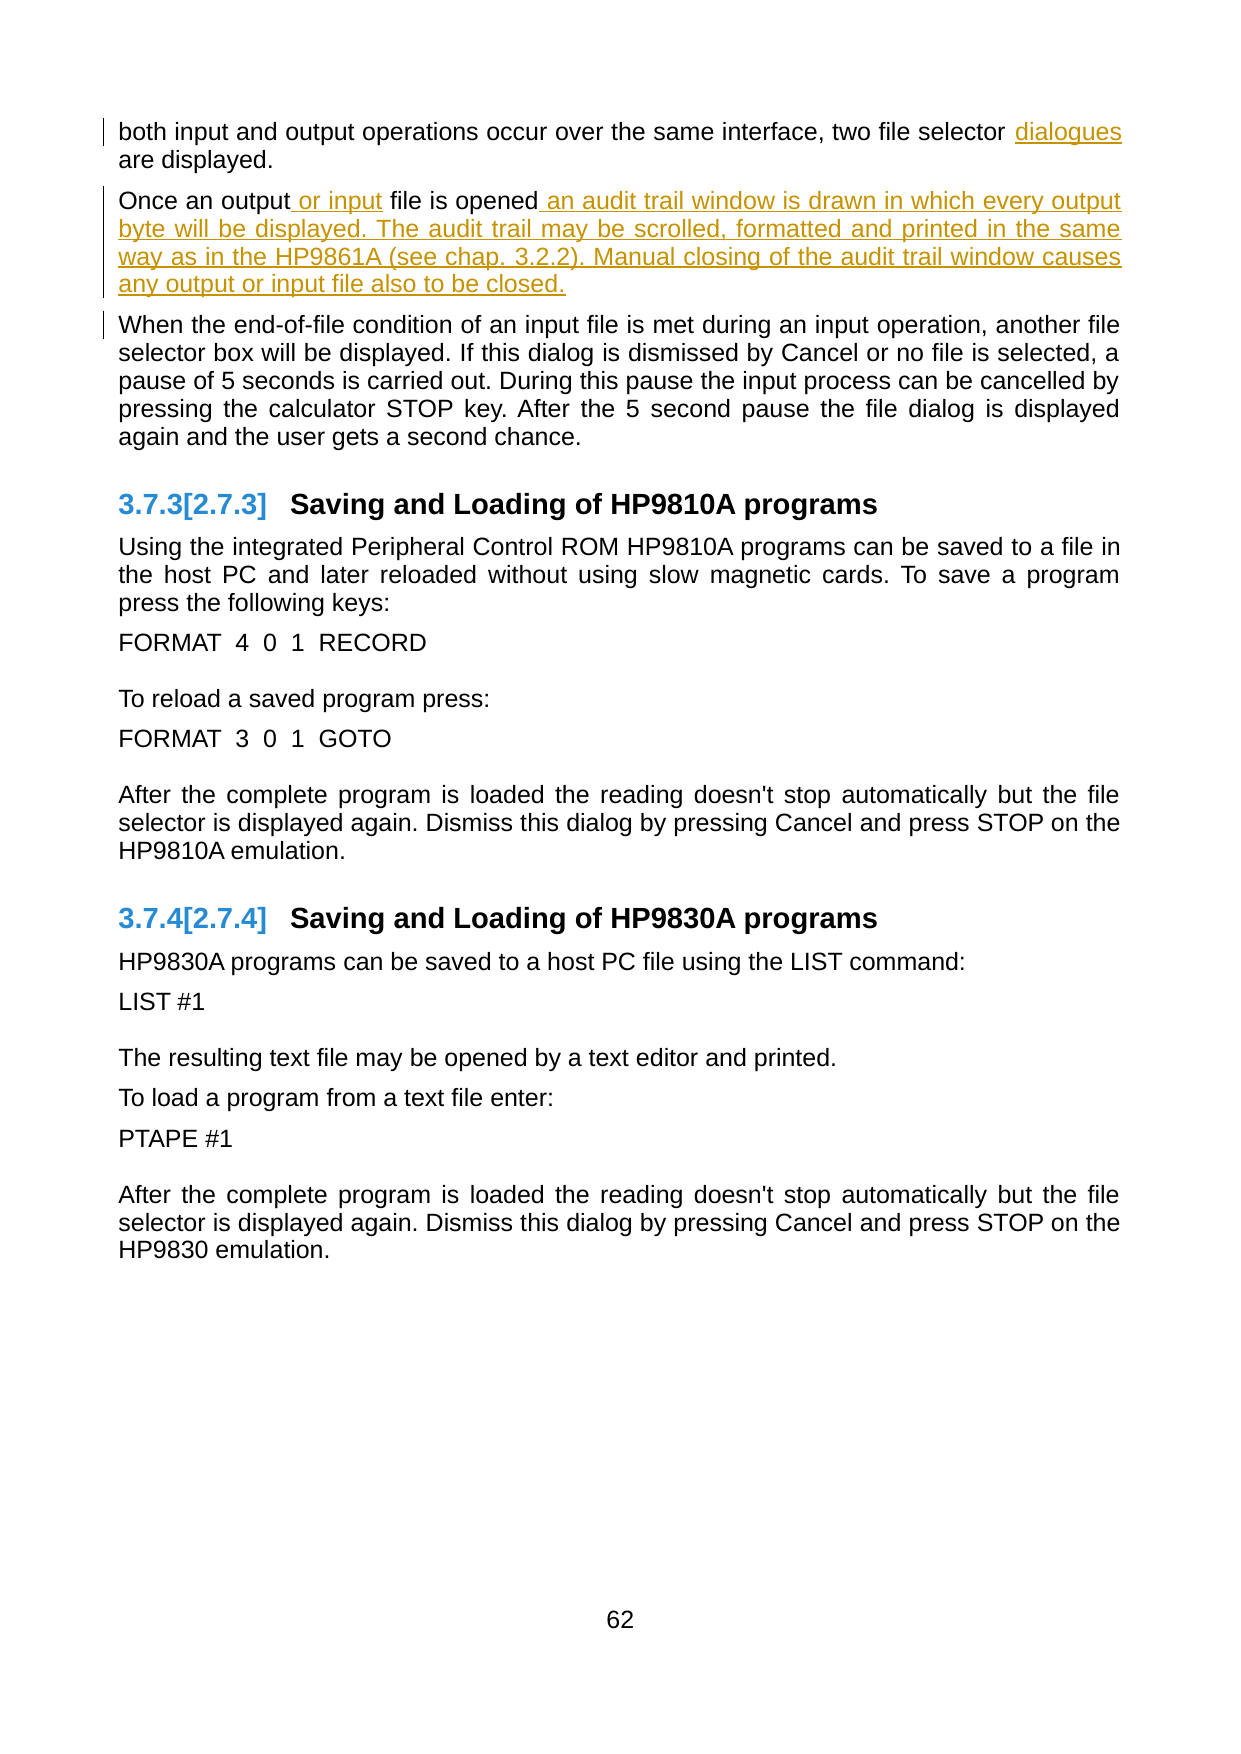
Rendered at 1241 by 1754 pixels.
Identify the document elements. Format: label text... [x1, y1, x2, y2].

text After the complete program is loaded the reading doesn't stop automatically but the file selector is displayed again. Dismiss this dialog by pressing Cancel and press STOP on the HP9830 emulation. [118, 1180, 1122, 1264]
text To reload a saved program press: [118, 685, 1122, 713]
text HP9830A programs can be saved to a host PC file using the LIST command: [118, 947, 1122, 975]
text When the end-of-file condition of an input file is met during an input operation, another file selector box will be displayed. If this dialog is dismissed by Cancel or no file is selected, a pause of 5 seconds is carried out. During this pause the input process can be cancelled by pressing the calculator STOP key. After the 5 second pause the file dialog is displayed again and the user gets a second chance. [118, 311, 1122, 450]
text To load a program from a text file enter: [118, 1084, 1122, 1112]
text Once an output or input file is opened an audit trail window is drawn in which every output byte will be displayed. The audit trail may be scrolled, formatted and printed in the same [118, 186, 1122, 239]
text way as in the HP9861A (see chap. 3.2.2). Manual closing of the audit trail window causes [118, 240, 1122, 266]
text FORMAT 4 0 1 RECORD [118, 629, 1122, 657]
text Using the integrated Peripheral Control ROM HP9810A programs can be saved to a file in the host PC and later reloaded without using slow magnetic cards. To save a program press the following keys: [118, 533, 1122, 617]
subtitle Saving and Loading of HP9810A programs [118, 488, 1122, 520]
text FORMAT 3 0 1 GOTO [118, 725, 1122, 753]
text both input and output operations occur over the same interface, two file selector dialogues are displayed. [118, 118, 1122, 174]
text LIST #1 [118, 988, 1122, 1016]
subtitle Saving and Loading of HP9830A programs [118, 902, 1122, 935]
text The resulting text file may be opened by a text editor and printed. [118, 1044, 1122, 1072]
text After the complete program is loaded the reading doesn't stop automatically but the file selector is displayed again. Dismiss this dialog by pressing Cancel and press STOP on the HP9810A emulation. [118, 781, 1122, 865]
text PTAPE #1 [118, 1124, 1122, 1152]
text any output or input file also to be closed. [118, 268, 1122, 298]
